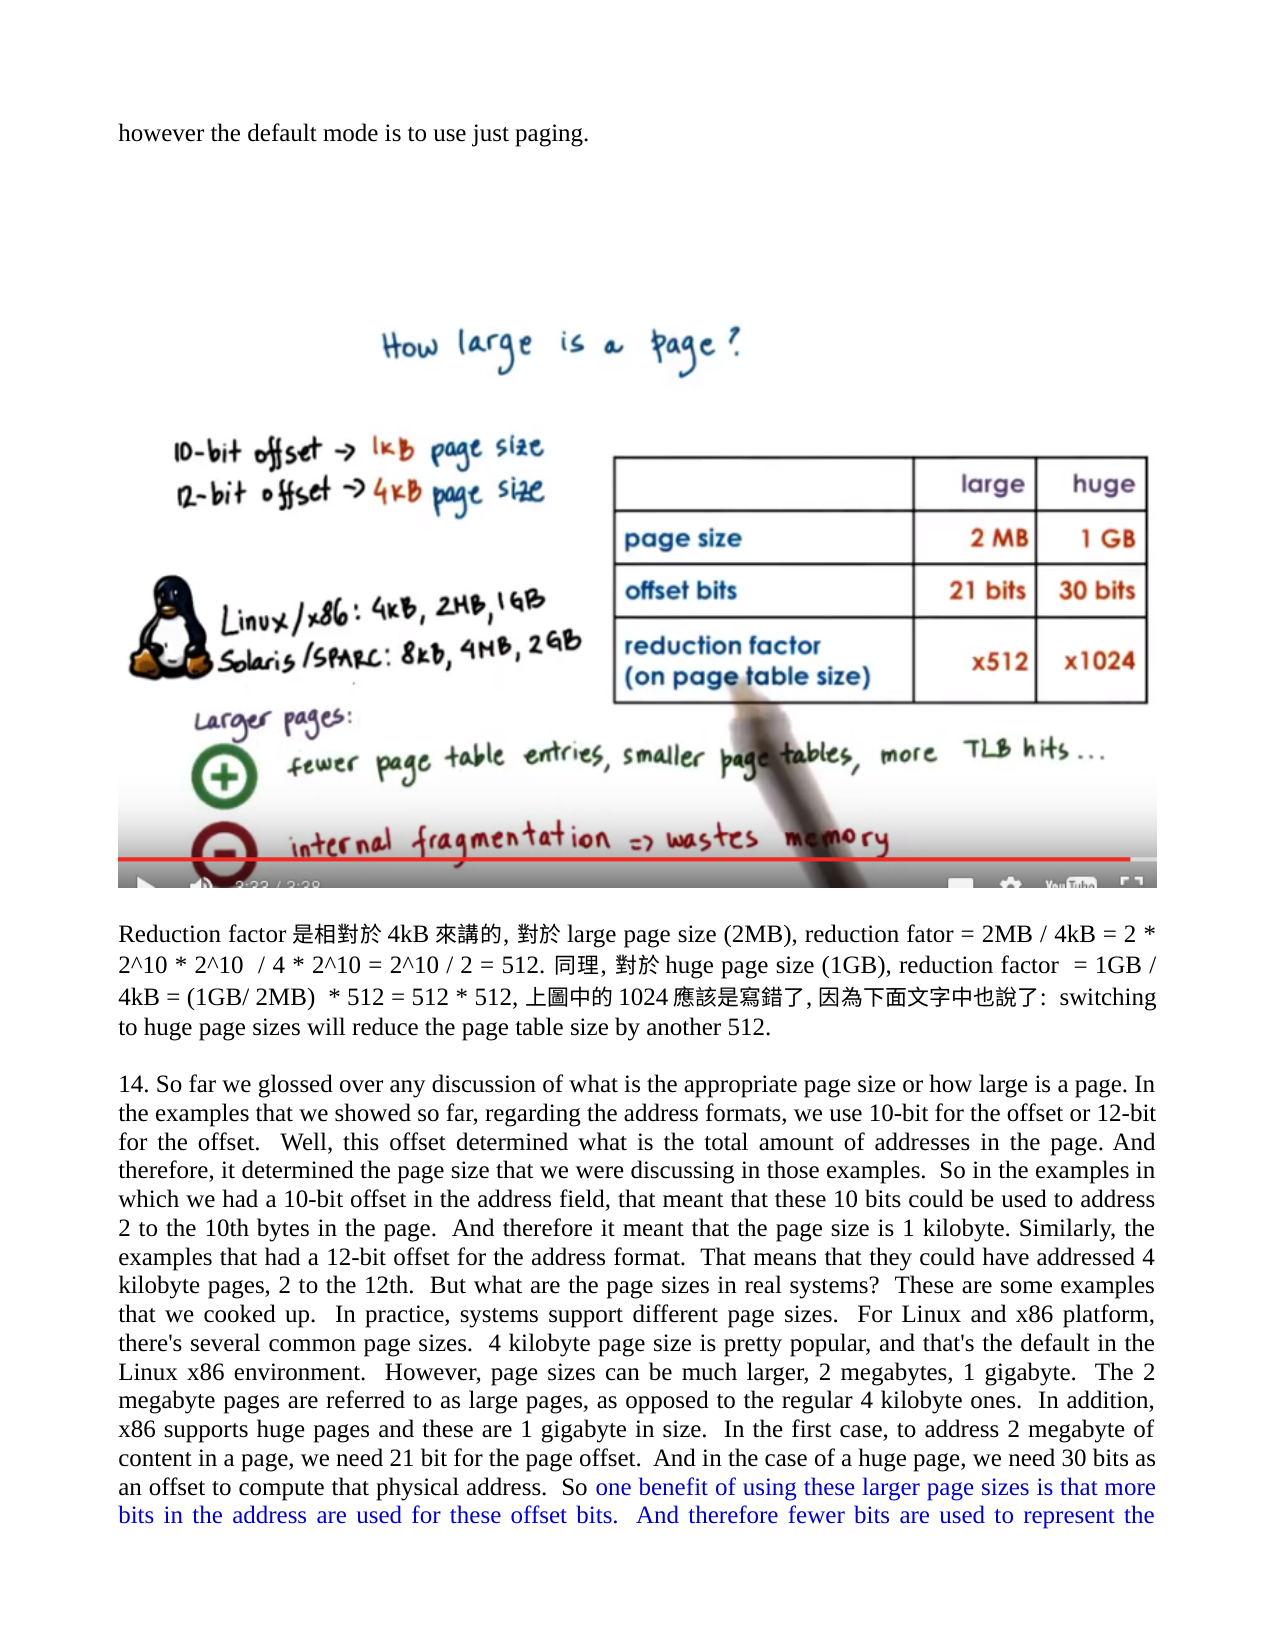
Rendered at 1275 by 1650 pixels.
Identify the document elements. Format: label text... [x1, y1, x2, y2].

text however the default mode is to use just paging. [118, 118, 1157, 147]
text Reduction factor是相對於4kB來講的, 對於large page size (2MB), reduction fator = 2MB / 4kB = 2 * 2^10 * 2^10 / 4 * 2^10 = 2^10 / 2 = 512. 同理, 對於huge page size (1GB), reduction factor = 1GB / 4kB = (1GB/ 2MB) * 512 = 512 * 512, 上圖中的1024應該是寫錯了, 因為下面文字中也說了: switching to huge page sizes will reduce the page table size by another 512. [118, 917, 1157, 1041]
picture [118, 319, 1157, 888]
text 14. So far we glossed over any discussion of what is the appropriate page size or how large is a page. In the examples that we showed so far, regarding the address formats, we use 10-bit for the offset or 12-bit for the offset. Well, this offset determined what is the total amount of addresses in the page. And therefore, it determined the page size that we were discussing in those examples. So in the examples in which we had a 10-bit offset in the address field, that meant that these 10 bits could be used to address 2 to the 10th bytes in the page. And therefore it meant that the page size is 1 kilobyte. Similarly, the examples that had a 12-bit offset for the address format. That means that they could have addressed 4 kilobyte pages, 2 to the 12th. But what are the page sizes in real systems? These are some examples that we cooked up. In practice, systems support different page sizes. For Linux and x86 platform, there's several common page sizes. 4 kilobyte page size is pretty popular, and that's the default in the Linux x86 environment. However, page sizes can be much larger, 2 megabytes, 1 gigabyte. The 2 megabyte pages are referred to as large pages, as opposed to the regular 4 kilobyte ones. In addition, x86 supports huge pages and these are 1 gigabyte in size. In the first case, to address 2 megabyte of content in a page, we need 21 bit for the page offset. And in the case of a huge page, we need 30 bits as an offset to compute that physical address. So one benefit of using these larger page sizes is that more bits in the address are used for these offset bits. And therefore fewer bits are used to represent the [118, 1069, 1157, 1529]
